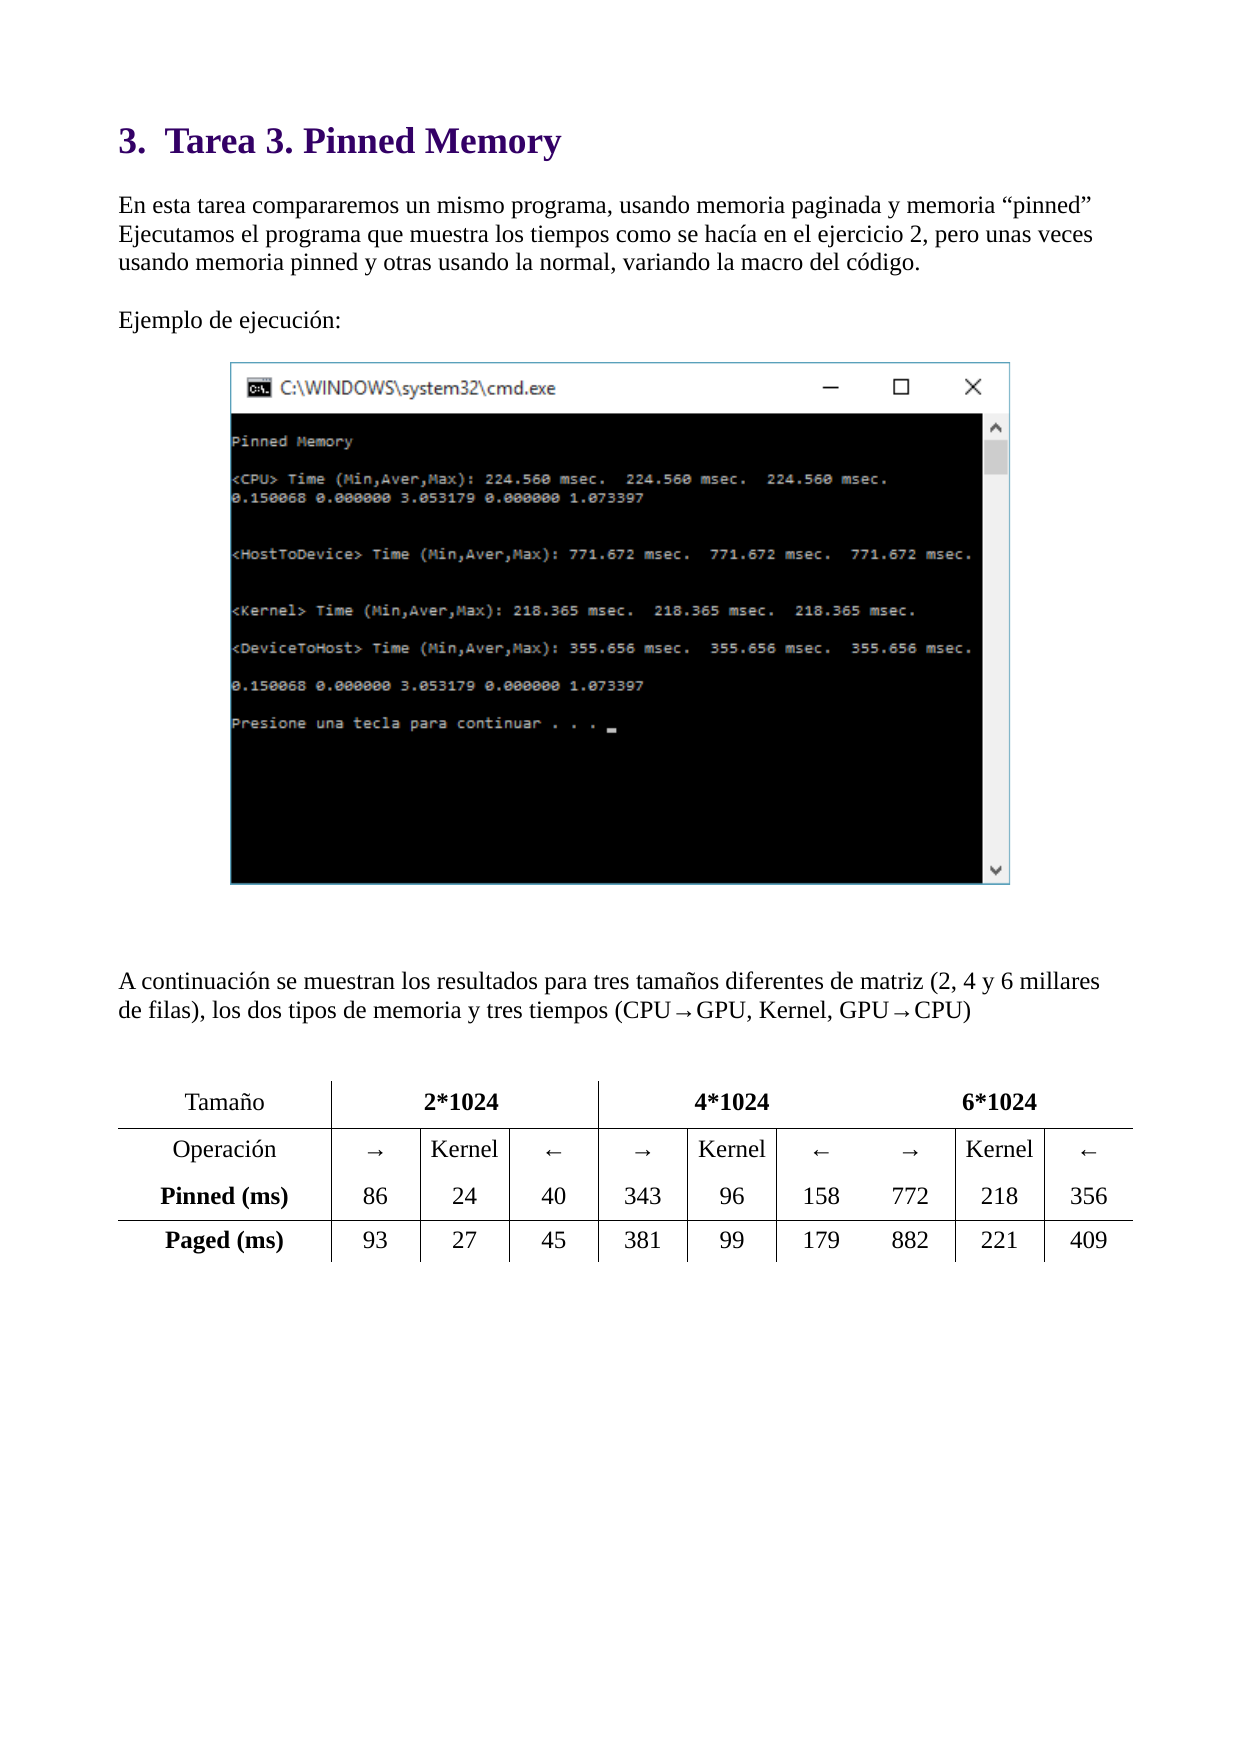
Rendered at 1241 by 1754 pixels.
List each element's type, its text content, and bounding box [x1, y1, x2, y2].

table_cell 99 [688, 1221, 776, 1262]
table_cell 86 [332, 1175, 420, 1220]
table_cell 179 [777, 1221, 866, 1262]
table_cell Kernel [688, 1129, 776, 1175]
table_header Tamaño [118, 1081, 331, 1128]
table_header 4*1024 [599, 1081, 866, 1128]
table_header 6*1024 [866, 1081, 1133, 1128]
table_cell Operación [118, 1129, 331, 1175]
text 3. Tarea 3. Pinned Memory [118, 118, 1122, 161]
table_cell 40 [510, 1175, 598, 1220]
table_cell Kernel [956, 1129, 1044, 1175]
table_header 2*1024 [332, 1081, 598, 1128]
picture [230, 362, 1011, 885]
table_cell 381 [599, 1221, 687, 1262]
table_cell 356 [1045, 1175, 1133, 1220]
text A continuación se muestran los resultados para tres tamaños diferentes de matriz (2, 4 y 6 millares de filas), los dos tipos de memoria y tres tiempos (CPU→GPU, Kernel, GPU→CPU) [118, 966, 1122, 1024]
text Ejemplo de ejecución: [118, 305, 1122, 334]
table_cell ← [1045, 1129, 1133, 1175]
table_cell 158 [777, 1175, 866, 1220]
table_cell Paged (ms) [118, 1221, 331, 1262]
table_cell 45 [510, 1221, 598, 1262]
text Ejecutamos el programa que muestra los tiempos como se hacía en el ejercicio 2, pero unas veces usando memoria pinned y otras usando la normal, variando la macro del código. [118, 219, 1122, 276]
table_cell 93 [332, 1221, 420, 1262]
text En esta tarea compararemos un mismo programa, usando memoria paginada y memoria “pinned” [118, 190, 1122, 219]
table_cell 409 [1045, 1221, 1133, 1262]
table_cell → [332, 1129, 420, 1175]
table_cell ← [777, 1129, 866, 1175]
table_cell 27 [421, 1221, 509, 1262]
table_cell 772 [866, 1175, 955, 1220]
table_cell Pinned (ms) [118, 1175, 331, 1220]
table_cell 221 [956, 1221, 1044, 1262]
table_cell → [866, 1129, 955, 1175]
table_cell 24 [421, 1175, 509, 1220]
table_cell 882 [866, 1221, 955, 1262]
table_cell 96 [688, 1175, 776, 1220]
table_cell 343 [599, 1175, 687, 1220]
table_cell Kernel [421, 1129, 509, 1175]
table_cell ← [510, 1129, 598, 1175]
table_cell 218 [956, 1175, 1044, 1220]
table_cell → [599, 1129, 687, 1175]
